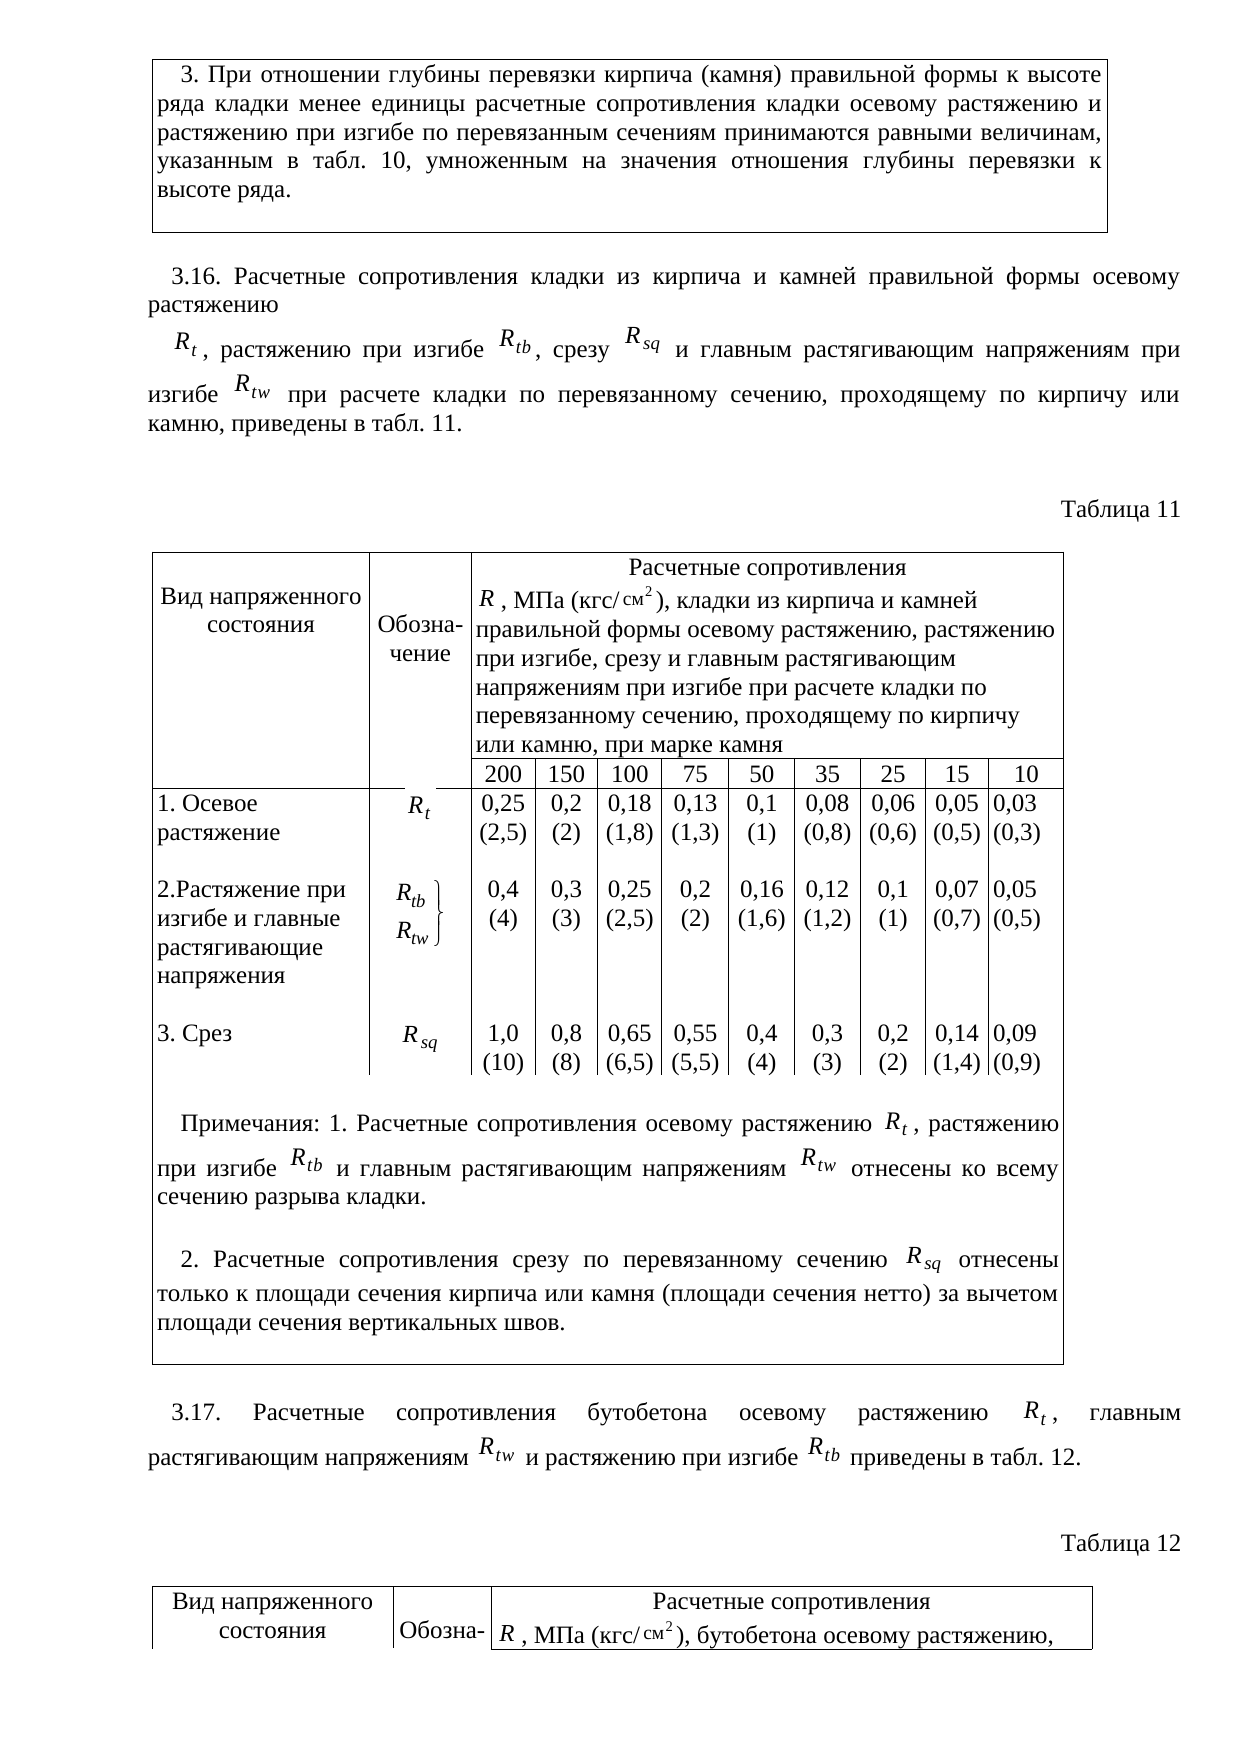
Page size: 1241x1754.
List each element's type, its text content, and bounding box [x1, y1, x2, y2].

table_header #G0 Вид напряженного состояния [153, 1587, 393, 1649]
table_header #G0 Вид напряженного состояния [153, 553, 369, 758]
table_cell 0,3 (3) [536, 874, 597, 1018]
table_cell Примечания: 1. Расчетные сопротивления осевому растяжению , растяжению при изгибе и главным растягивающим напряжениям отнесены ко всему сечению разрыва кладки. 2. Расчетные сопротивления срезу по перевязанному сечению отнесены только к площади сечения кирпича или камня (площади сечения нетто) за вычетом площади сечения вертикальных швов. [153, 1075, 1063, 1364]
table_cell 0,09 (0,9) [989, 1018, 1063, 1075]
table_cell 0,1 (1) [861, 874, 925, 1018]
table_cell 0,05 (0,5) [926, 789, 988, 874]
table_cell 3. Срез [153, 1018, 369, 1075]
table_cell 0,2 (2) [536, 789, 597, 874]
table_cell 0,25 (2,5) [598, 874, 661, 1018]
table_cell 1. Осевое растяжение [153, 789, 369, 874]
table_cell 0,12 (1,2) [795, 874, 860, 1018]
table_header Расчетные сопротивления , МПа (кгс/), кладки из кирпича и камней правильной формы осевому растяжению, растяжению при изгибе, срезу и главным растягивающим напряжениям при изгибе при расчете кладки по перевязанному сечению, проходящему по кирпичу или камню, при марке камня [472, 553, 1063, 758]
table_cell [370, 788, 471, 874]
table_cell 0,2 (2) [662, 874, 728, 1018]
table_cell 0,65 (6,5) [598, 1018, 661, 1075]
table_cell 0,06 (0,6) [861, 789, 925, 874]
table_cell 0,1 (1) [729, 789, 794, 874]
table_cell 35 [795, 759, 860, 787]
table_cell 150 [536, 759, 597, 787]
table_cell 25 [861, 759, 925, 787]
table_cell 0,55 (5,5) [662, 1018, 728, 1075]
text Таблица 12 [148, 1528, 1181, 1557]
table_cell 0,4 (4) [729, 1018, 794, 1075]
table_cell 75 [662, 759, 728, 787]
table_cell 0,4 (4) [472, 874, 535, 1018]
table_header Обозна- [393, 1587, 491, 1649]
table_cell 0,08 (0,8) [795, 789, 860, 874]
table_cell 0,16 (1,6) [729, 874, 794, 1018]
table_header Расчетные сопротивления , МПа (кгс/), бутобетона осевому растяжению, [492, 1587, 1092, 1649]
table_cell 0,07 (0,7) [926, 874, 988, 1018]
table_cell 50 [729, 759, 794, 787]
table_cell 0,18 (1,8) [598, 789, 661, 874]
table_cell [153, 758, 369, 787]
table_cell [370, 1018, 471, 1075]
table_cell 15 [926, 759, 988, 787]
table_cell 1,0 (10) [472, 1018, 535, 1075]
table_cell 2.Растяжение при изгибе и главные растягивающие напряжения [153, 874, 369, 1018]
table_cell 0,3 (3) [795, 1018, 860, 1075]
text , растяжению при изгибе , срезу и главным растягивающим напряжениям при изгибе при расчете кладки по перевязанному сечению, проходящему по кирпичу или камню, приведены в табл. 11. [148, 318, 1181, 437]
table_cell 0,2 (2) [861, 1018, 925, 1075]
table_header Обозна- чение [370, 553, 471, 758]
table_cell 0,14 (1,4) [926, 1018, 988, 1075]
table_cell 10 [989, 759, 1063, 787]
table_cell 200 [472, 759, 535, 787]
table_cell 100 [598, 759, 661, 787]
table_cell 0,03 (0,3) [989, 789, 1063, 874]
text 3.17. Расчетные сопротивления бутобетона осевому растяжению , главным растягивающим напряжениям и растяжению при изгибе приведены в табл. 12. [148, 1393, 1181, 1471]
table_cell 0,13 (1,3) [662, 789, 728, 874]
table_cell [370, 874, 471, 1018]
text Таблица 11 [148, 494, 1181, 523]
table_cell 0,8 (8) [536, 1018, 597, 1075]
table_cell 0,25 (2,5) [472, 789, 535, 874]
table_cell [370, 758, 471, 787]
text 3.16. Расчетные сопротивления кладки из кирпича и камней правильной формы осевому растяжению [148, 261, 1181, 318]
table_cell 0,05 (0,5) [989, 874, 1063, 1018]
table_cell 3. При отношении глубины перевязки кирпича (камня) правильной формы к высоте ряда кладки менее единицы расчетные сопротивления кладки осевому растяжению и растяжению при изгибе по перевязанным сечениям принимаются равными величинам, указанным в табл. 10, умноженным на значения отношения глубины перевязки к высоте ряда. [153, 60, 1107, 232]
